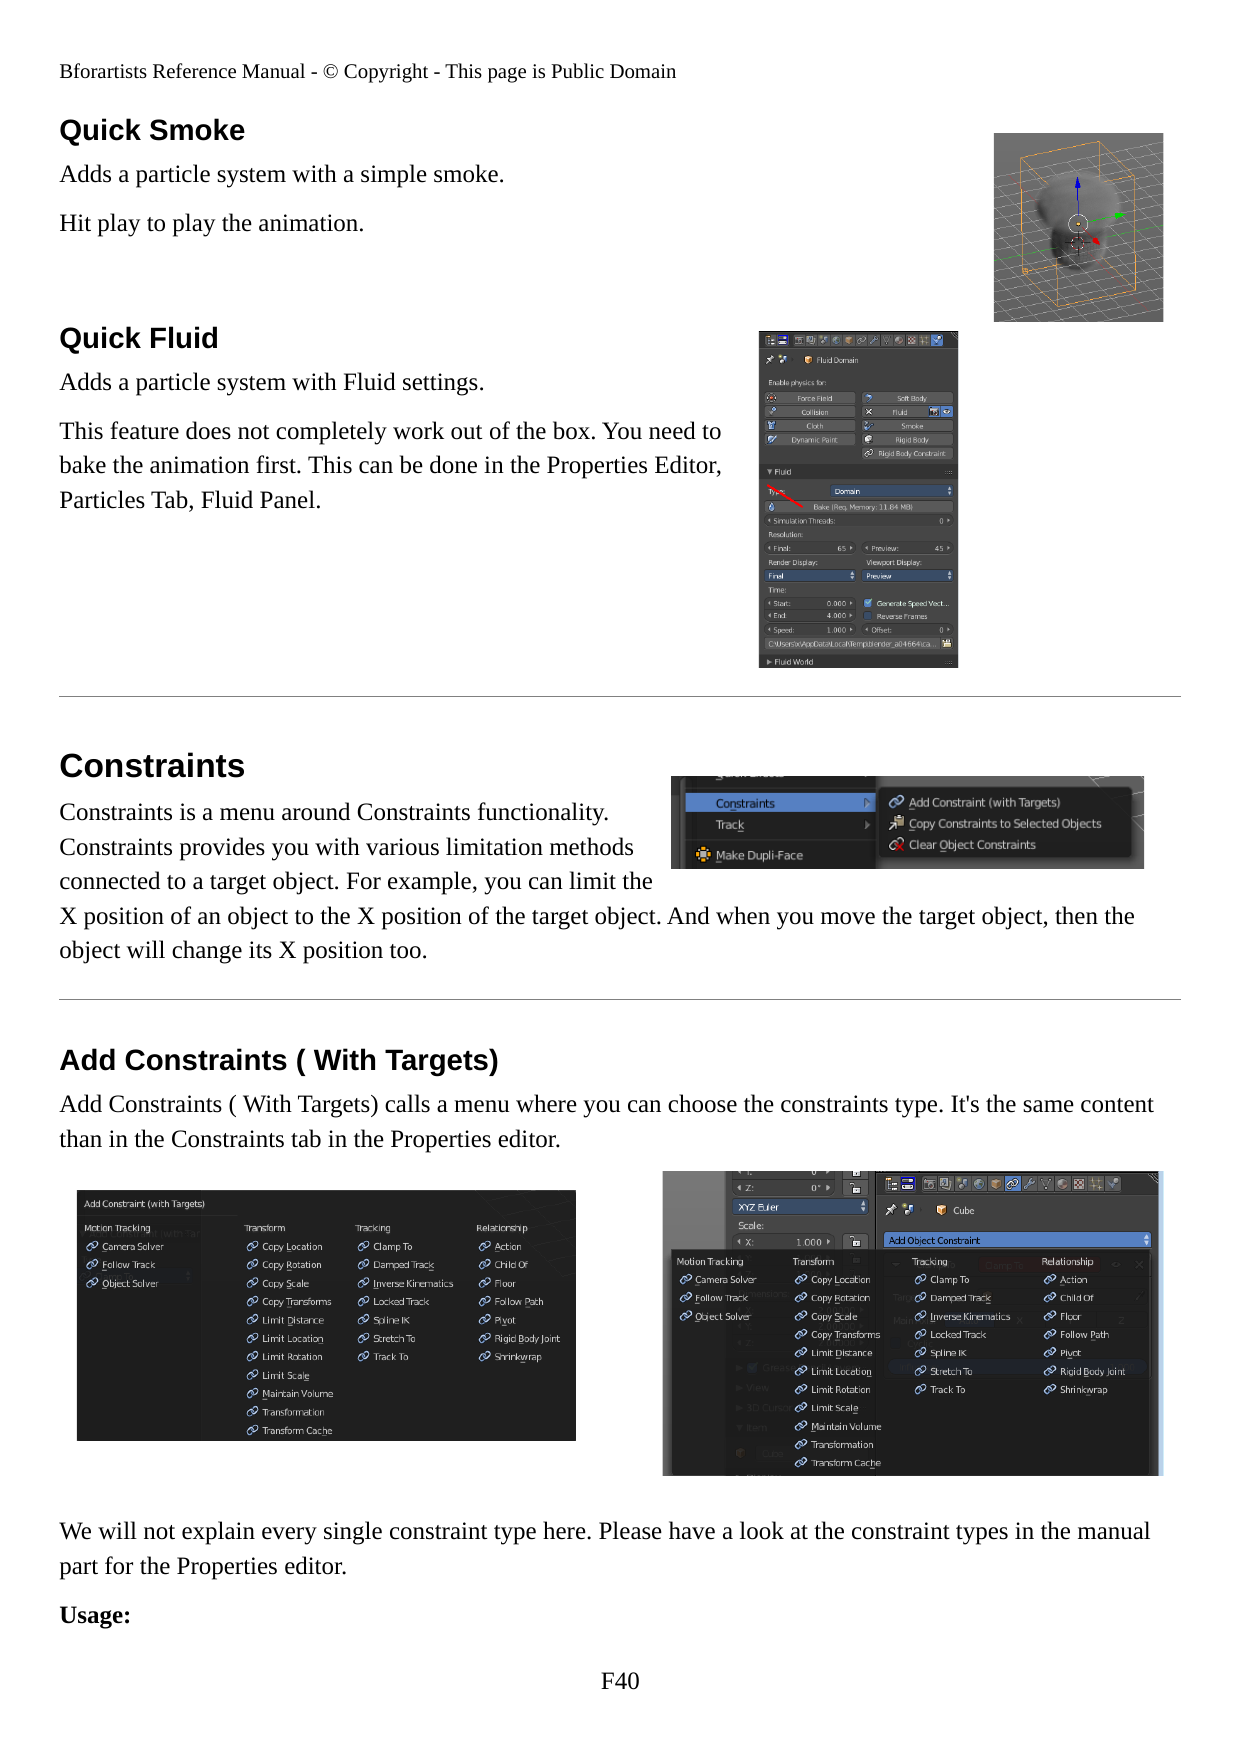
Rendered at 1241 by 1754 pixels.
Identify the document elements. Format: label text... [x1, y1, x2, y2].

text Usage: [59, 1600, 1181, 1628]
picture [662, 1171, 1164, 1476]
text Add Constraints ( With Targets) calls a menu where you can choose the constraints type. It's the same content than in the Constraints tab in the Properties editor. [59, 1089, 1181, 1152]
text Adds a particle system with a simple smoke. [59, 159, 993, 188]
text [959, 367, 1181, 396]
subtitle Add Constraints ( With Targets) [59, 1043, 1181, 1077]
picture [993, 133, 1164, 322]
subtitle Quick Smoke [59, 113, 1181, 146]
text Adds a particle system with Fluid settings. [59, 367, 758, 396]
subtitle Quick Fluid [59, 321, 1181, 354]
picture [76, 1190, 576, 1441]
text [959, 416, 1181, 514]
picture [671, 776, 1145, 869]
picture [758, 331, 959, 668]
text We will not explain every single constraint type here. Please have a look at the constraint types in the manual part for the Properties editor. [59, 1516, 1181, 1579]
subtitle Constraints [59, 746, 1181, 785]
text Hit play to play the animation. [59, 208, 993, 237]
text This feature does not completely work out of the box. You need to bake the animation first. This can be done in the Properties Editor, Particles Tab, Fluid Panel. [59, 416, 758, 514]
text Constraints is a menu around Constraints functionality. Constraints provides you with various limitation methods connected to a target object. For example, you can limit the X position of an object to the X position of the target object. And when you move the target object, then the object will change its X position too. [59, 797, 1181, 964]
